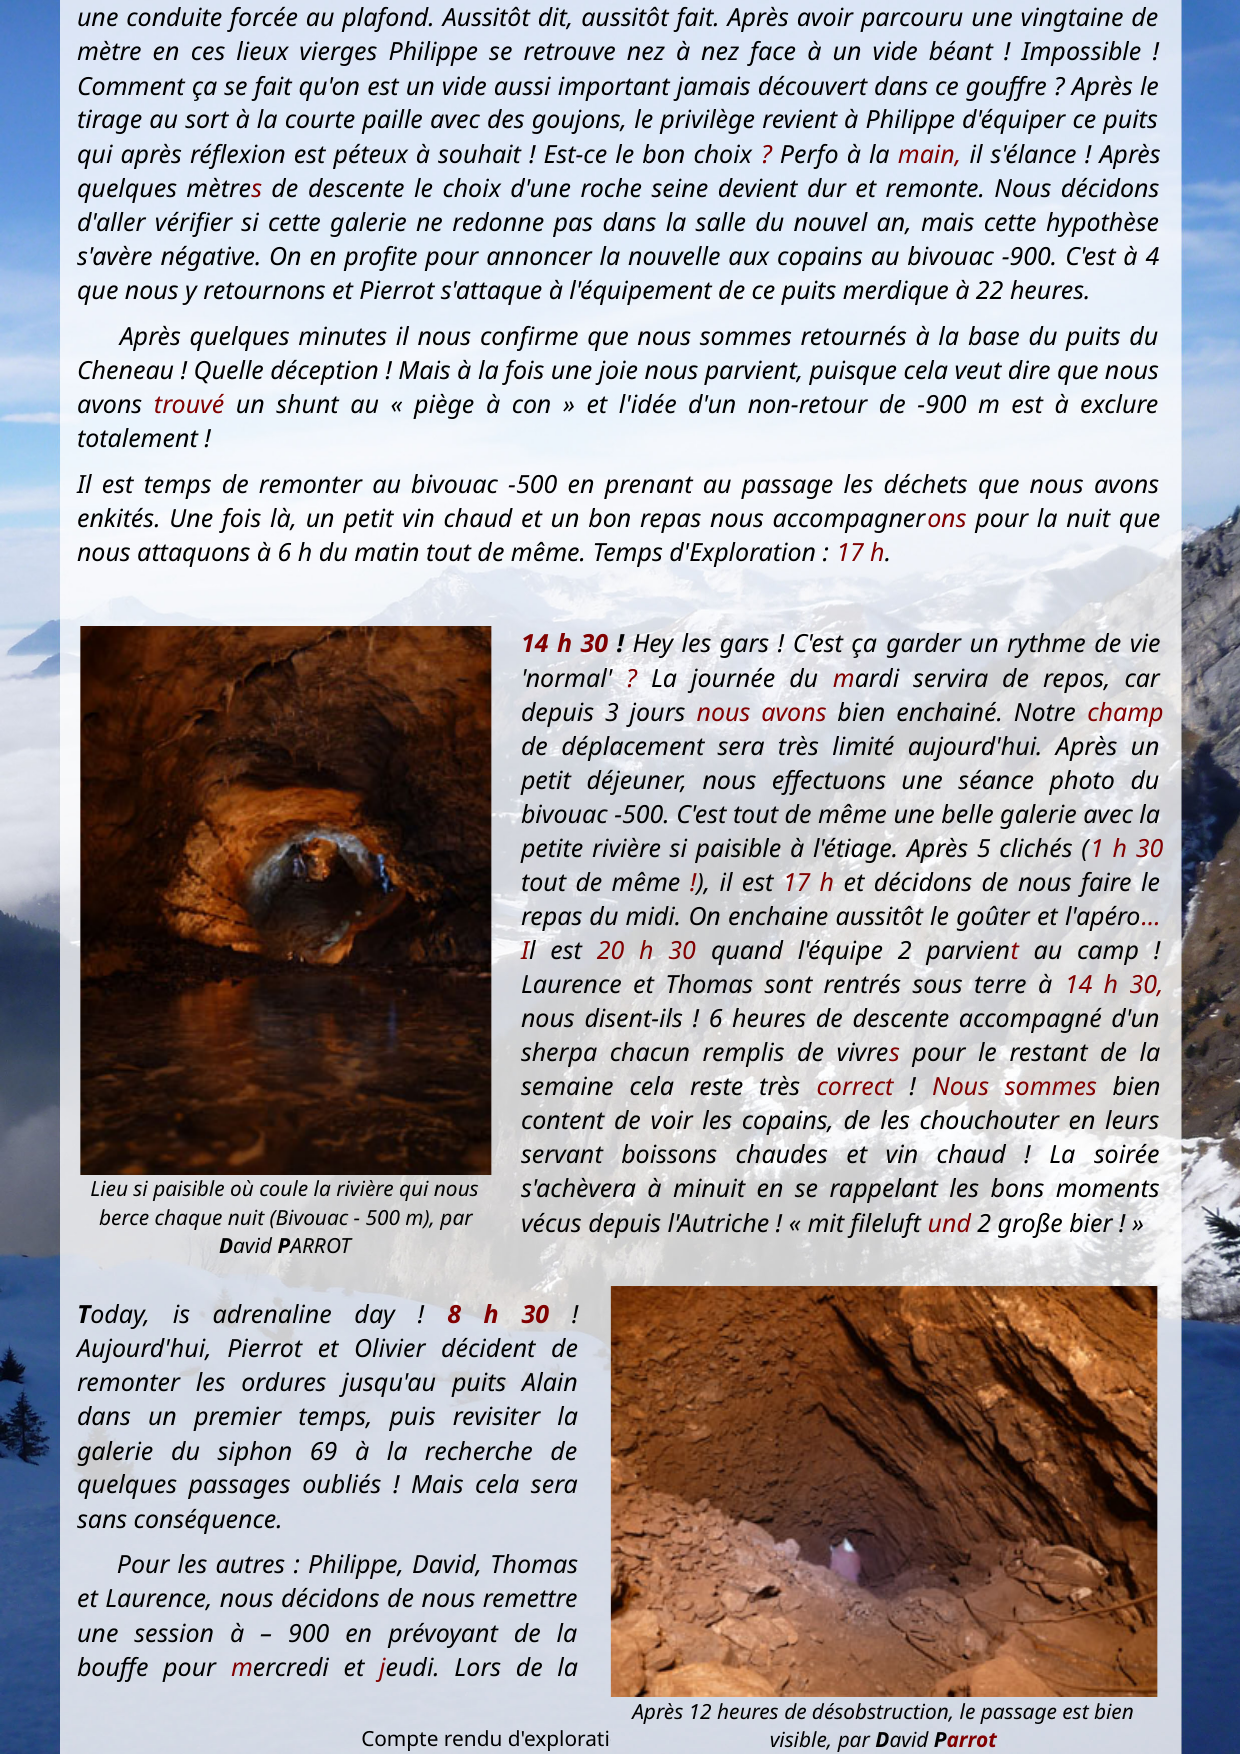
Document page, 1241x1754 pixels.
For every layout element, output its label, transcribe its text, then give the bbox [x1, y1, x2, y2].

picture [0, 0, 1241, 1754]
text Lieu si paisible où coule la rivière qui nous berce chaque nuit (Bivouac - 500 m), par David PARROT [80, 1175, 491, 1260]
text Après 12 heures de désobstruction, le passage est bien visible, par David Parrot [611, 1697, 1158, 1754]
text Pour les autres : Philippe, David, Thomas et Laurence, nous décidons de nous remettre une session à – 900 en prévoyant de la bouffe pour mercredi et jeudi. Lors de la [77, 1547, 610, 1683]
text Après quelques minutes il nous confirme que nous sommes retournés à la base du puits du Cheneau ! Quelle déception ! Mais à la fois une joie nous parvient, puisque cela veut dire que nous avons trouvé un shunt au « piège à con » et l'idée d'un non-retour de -900 m est à exclure totalement ! [77, 318, 1163, 454]
text Il est temps de remonter au bivouac -500 en prenant au passage les déchets que nous avons enkités. Une fois là, un petit vin chaud et un bon repas nous accompagnerons pour la nuit que nous attaquons à 6 h du matin tout de même. Temps d'Exploration : 17 h. [77, 466, 1163, 568]
text 14 h 30 ! Hey les gars ! C'est ça garder un rythme de vie 'normal' ? La journée du mardi servira de repos, car depuis 3 jours nous avons bien enchainé. Notre champ de déplacement sera très limité aujourd'hui. Après un petit déjeuner, nous effectuons une séance photo du bivouac -500. C'est tout de même une belle galerie avec la petite rivière si paisible à l'étiage. Après 5 clichés (1 h 30 tout de même !), il est 17 h et décidons de nous faire le repas du midi. On enchaine aussitôt le goûter et l'apéro… Il est 20 h 30 quand l'équipe 2 parvient au camp ! Laurence et Thomas sont rentrés sous terre à 14 h 30, nous disent-ils ! 6 heures de descente accompagné d'un sherpa chacun remplis de vivres pour le restant de la semaine cela reste très correct ! Nous sommes bien content de voir les copains, de les chouchouter en leurs servant boissons chaudes et vin chaud ! La soirée s'achèvera à minuit en se rappelant les bons moments vécus depuis l'Autriche ! « mit fileluft und 2 große bier ! » [491, 626, 1163, 1239]
text une conduite forcée au plafond. Aussitôt dit, aussitôt fait. Après avoir parcouru une vingtaine de mètre en ces lieux vierges Philippe se retrouve nez à nez face à un vide béant ! Impossible ! Comment ça se fait qu'on est un vide aussi important jamais découvert dans ce gouffre ? Après le tirage au sort à la courte paille avec des goujons, le privilège revient à Philippe d'équiper ce puits qui après réflexion est péteux à souhait ! Est-ce le bon choix ? Perfo à la main, il s'élance ! Après quelques mètres de descente le choix d'une roche seine devient dur et remonte. Nous décidons d'aller vérifier si cette galerie ne redonne pas dans la salle du nouvel an, mais cette hypothèse s'avère négative. On en profite pour annoncer la nouvelle aux copains au bivouac -900. C'est à 4 que nous y retournons et Pierrot s'attaque à l'équipement de ce puits merdique à 22 heures. [77, 0, 1163, 307]
text Today, is adrenaline day ! 8 h 30 ! Aujourd'hui, Pierrot et Olivier décident de remonter les ordures jusqu'au puits Alain dans un premier temps, puis revisiter la galerie du siphon 69 à la recherche de quelques passages oubliés ! Mais cela sera sans conséquence. [77, 1297, 610, 1535]
